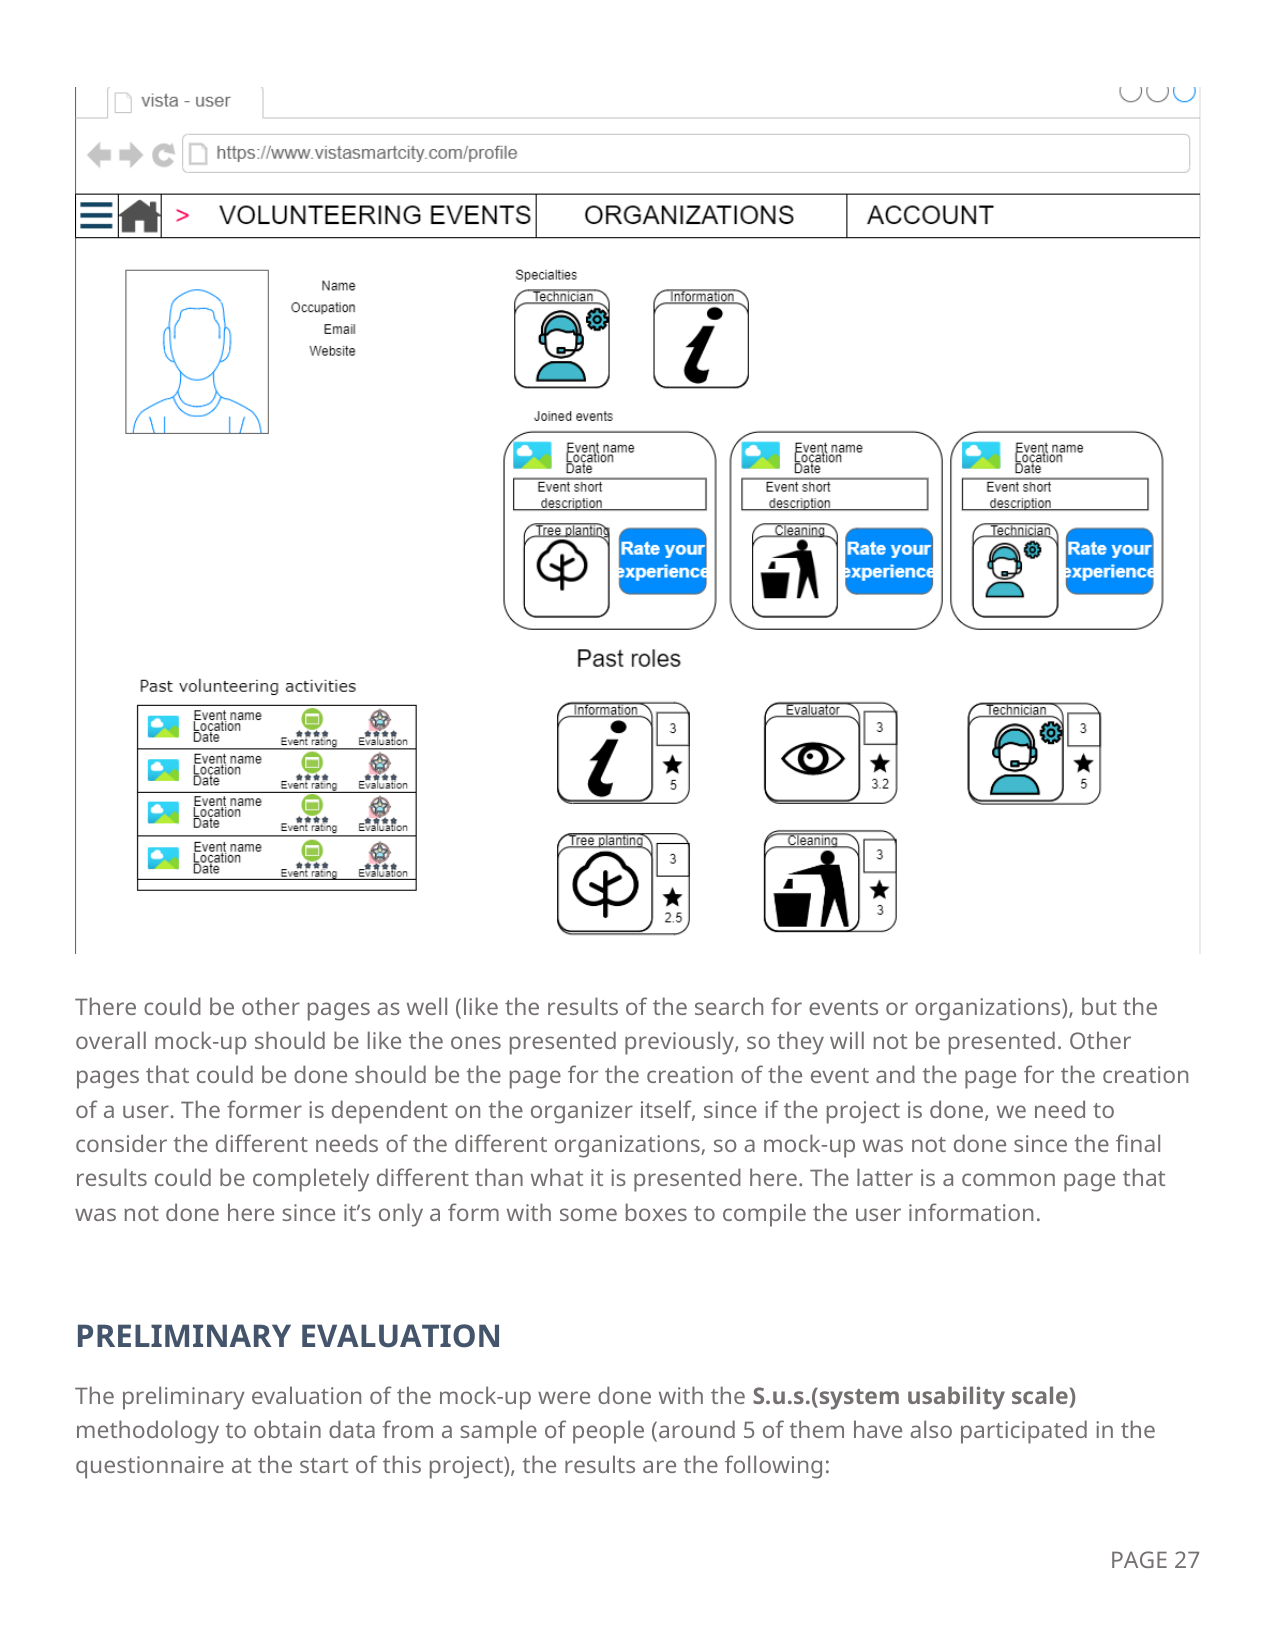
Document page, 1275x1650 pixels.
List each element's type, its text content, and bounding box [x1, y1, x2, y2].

subtitle PRELIMINARY EVALUATION [75, 1314, 1200, 1357]
text There could be other pages as well (like the results of the search for events or organizations), but the overall mock-up should be like the ones presented previously, so they will not be presented. Other pages that could be done should be the page for the creation of the event and the page for the creation of a user. The former is dependent on the organizer itself, since if the project is done, we need to consider the different needs of the different organizations, so a mock-up was not done since the final results could be completely different than what it is presented here. The latter is a common page that was not done here since it’s only a form with some boxes to compile the user information. [75, 991, 1200, 1228]
text The preliminary evaluation of the mock-up were done with the S.u.s.(system usability scale) methodology to obtain data from a sample of people (around 5 of them have also participated in the questionnaire at the start of this project), the results are the following: [75, 1380, 1200, 1480]
